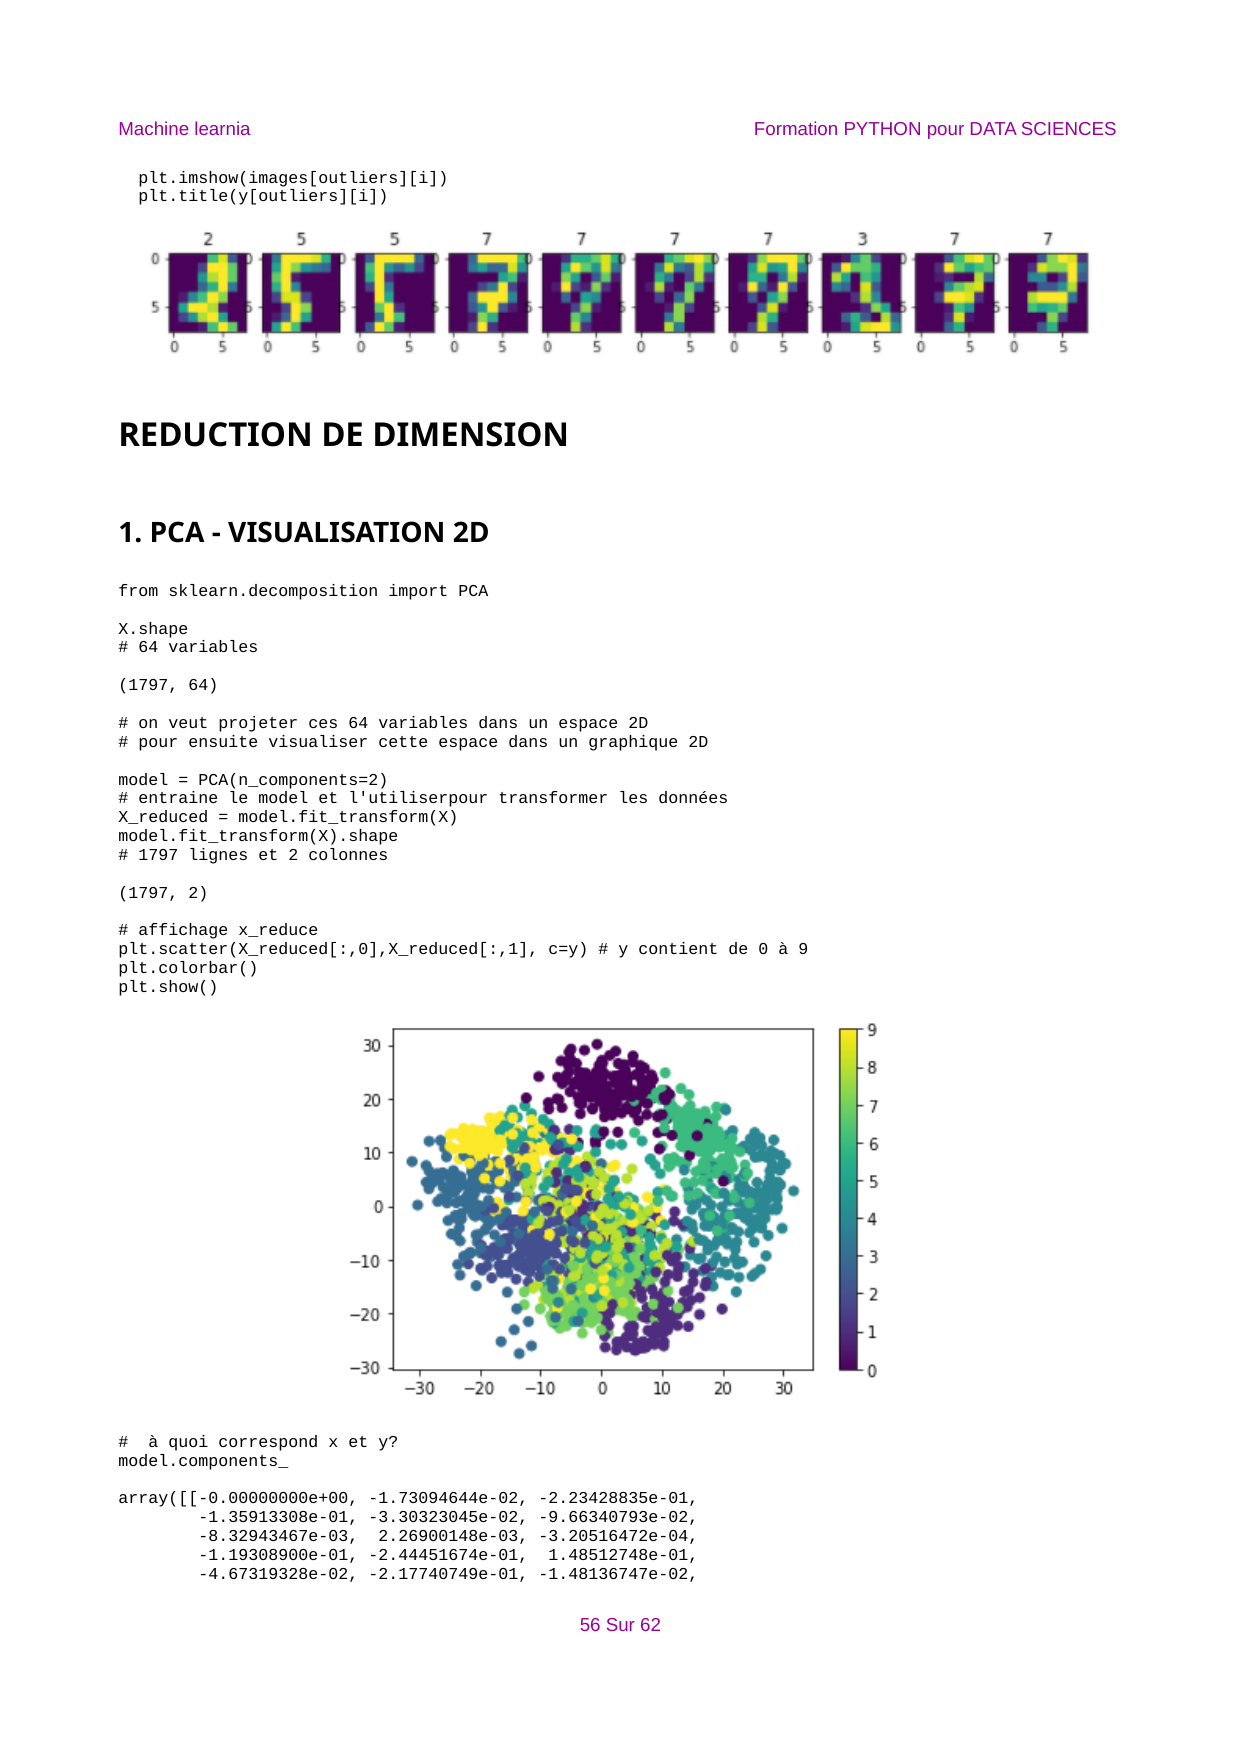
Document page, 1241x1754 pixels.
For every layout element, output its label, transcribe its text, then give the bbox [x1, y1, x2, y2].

text -8.32943467e-03, 2.26900148e-03, -3.20516472e-04, [118, 1528, 1122, 1547]
text plt.imshow(images[outliers][i]) [118, 169, 1122, 188]
text # à quoi correspond x et y? [118, 1433, 1122, 1452]
text plt.show() [118, 978, 1122, 997]
text plt.scatter(X_reduced[:,0],X_reduced[:,1], c=y) # y contient de 0 à 9 [118, 941, 1122, 959]
text # on veut projeter ces 64 variables dans un espace 2D [118, 714, 1122, 733]
text # 1797 lignes et 2 colonnes [118, 846, 1122, 865]
text plt.title(y[outliers][i]) [118, 188, 1122, 207]
text (1797, 2) [118, 884, 1122, 903]
text model.fit_transform(X).shape [118, 828, 1122, 846]
picture [131, 225, 1109, 368]
text X.shape [118, 620, 1122, 639]
text # 64 variables [118, 639, 1122, 658]
text # affichage x_reduce [118, 922, 1122, 941]
text model = PCA(n_components=2) [118, 771, 1122, 790]
text (1797, 64) [118, 677, 1122, 696]
text # pour ensuite visualiser cette espace dans un graphique 2D [118, 733, 1122, 752]
picture [338, 1016, 902, 1415]
subtitle 1. PCA - VISUALISATION 2D [118, 513, 1122, 551]
text plt.colorbar() [118, 959, 1122, 978]
subtitle REDUCTION DE DIMENSION [118, 412, 1122, 456]
text array([[-0.00000000e+00, -1.73094644e-02, -2.23428835e-01, [118, 1490, 1122, 1509]
text X_reduced = model.fit_transform(X) [118, 809, 1122, 828]
text # entraine le model et l'utiliserpour transformer les données [118, 790, 1122, 809]
text from sklearn.decomposition import PCA [118, 582, 1122, 601]
text -1.19308900e-01, -2.44451674e-01, 1.48512748e-01, [118, 1547, 1122, 1565]
text -1.35913308e-01, -3.30323045e-02, -9.66340793e-02, [118, 1509, 1122, 1528]
text model.components_ [118, 1452, 1122, 1471]
text -4.67319328e-02, -2.17740749e-01, -1.48136747e-02, [118, 1565, 1122, 1584]
